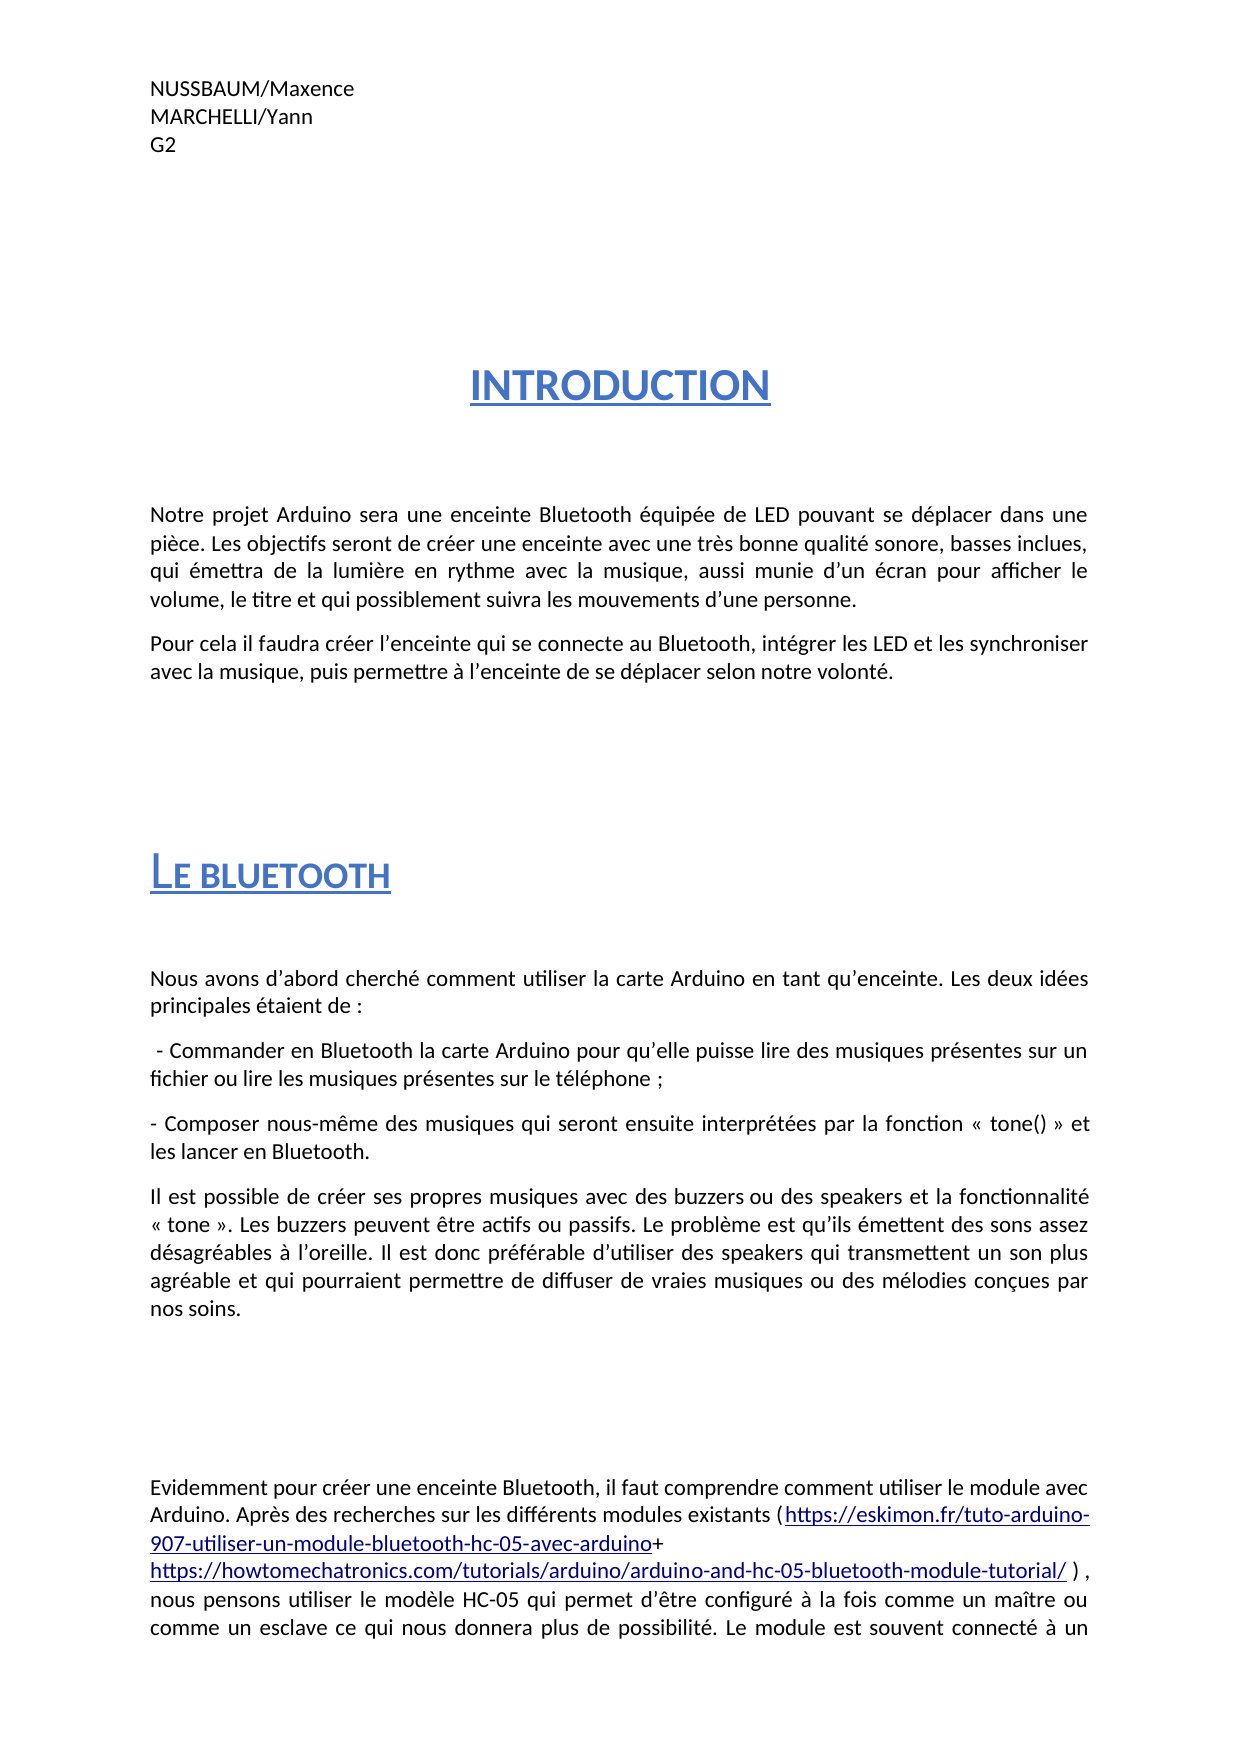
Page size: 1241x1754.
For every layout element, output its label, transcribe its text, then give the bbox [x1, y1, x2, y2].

text Nous avons d’abord cherché comment utiliser la carte Arduino en tant qu’enceinte. Les deux idées principales étaient de : [150, 964, 1090, 1020]
text Il est possible de créer ses propres musiques avec des buzzers ou des speakers et la fonctionnalité « tone ». Les buzzers peuvent être actifs ou passifs. Le problème est qu’ils émettent des sons assez désagréables à l’oreille. Il est donc préférable d’utiliser des speakers qui transmettent un son plus agréable et qui pourraient permettre de diffuser de vraies musiques ou des mélodies conçues par nos soins. [150, 1182, 1090, 1322]
text Evidemment pour créer une enceinte Bluetooth, il faut comprendre comment utiliser le module avec Arduino. Après des recherches sur les différents modules existants (https://eskimon.fr/tuto-arduino-907-utiliser-un-module-bluetooth-hc-05-avec-arduino+ https://howtomechatronics.com/tutorials/arduino/arduino-and-hc-05-bluetooth-module-tutorial/ ) , nous pensons utiliser le modèle HC-05 qui permet d’être configuré à la fois comme un maître ou comme un esclave ce qui nous donnera plus de possibilité. Le module est souvent connecté à un [150, 1473, 1090, 1641]
text Notre projet Arduino sera une enceinte Bluetooth équipée de LED pouvant se déplacer dans une pièce. Les objectifs seront de créer une enceinte avec une très bonne qualité sonore, basses inclues, qui émettra de la lumière en rythme avec la musique, aussi munie d’un écran pour afficher le volume, le titre et qui possiblement suivra les mouvements d’une personne. [150, 501, 1090, 613]
text Pour cela il faudra créer l’enceinte qui se connecte au Bluetooth, intégrer les LED et les synchroniser avec la musique, puis permettre à l’enceinte de se déplacer selon notre volonté. [150, 629, 1090, 685]
text LE BLUETOOTH [150, 836, 1090, 902]
text - Composer nous-même des musiques qui seront ensuite interprétées par la fonction « tone() » et les lancer en Bluetooth. [150, 1109, 1090, 1165]
text - Commander en Bluetooth la carte Arduino pour qu’elle puisse lire des musiques présentes sur un fichier ou lire les musiques présentes sur le téléphone ; [150, 1036, 1090, 1092]
text INTRODUCTION [150, 355, 1090, 411]
